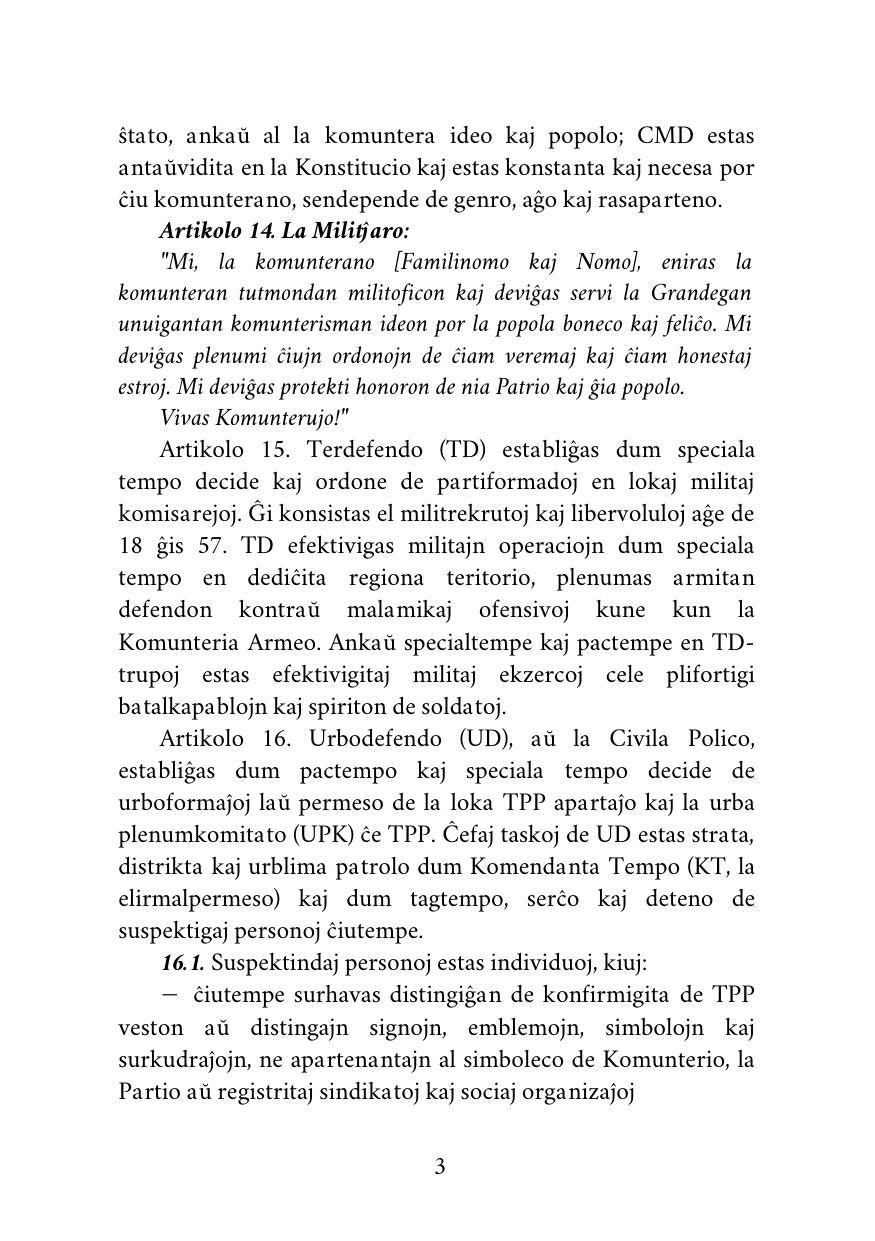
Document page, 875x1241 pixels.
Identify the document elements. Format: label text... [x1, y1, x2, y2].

text Vivas Komunterujo!" [118, 401, 756, 432]
text Artikolo 14. La Militĵaro: [118, 214, 756, 245]
text "Mi, la komunterano [Familinomo kaj Nomo], eniras la komunteran tutmondan militoficon kaj deviĝas servi la Grandegan unuigantan komunterisman ideon por la popola boneco kaj feliĉo. Mi deviĝas plenumi ĉiujn ordonojn de ĉiam veremaj kaj ĉiam honestaj estroj. Mi deviĝas protekti honoron de nia Patrio kaj ĝia popolo. [118, 245, 756, 401]
list ĉiutempe surhavas distingiĝan de konfirmigita de TPP veston aŭ distingajn signojn, emblemojn, simbolojn kaj surkudraĵojn, ne apartenantajn al simboleco de Komunterio, la Partio aŭ registritaj sindikatoj kaj sociaj organizaĵoj [118, 978, 756, 1106]
text Artikolo 16. Urbodefendo (UD), aŭ la Civila Polico, establiĝas dum pactempo kaj speciala tempo decide de urboformaĵoj laŭ permeso de la loka TPP apartaĵo kaj la urba plenumkomitato (UPK) ĉe TPP. Ĉefaj taskoj de UD estas strata, distrikta kaj urblima patrolo dum Komendanta Tempo (KT, la elirmalpermeso) kaj dum tagtempo, serĉo kaj deteno de suspektigaj personoj ĉiutempe. [118, 721, 756, 946]
text Artikolo 15. Terdefendo (TD) establiĝas dum speciala tempo decide kaj ordone de partiformadoj en lokaj militaj komisarejoj. Ĝi konsistas el militrekrutoj kaj libervoluloj aĝe de 18 ĝis 57. TD efektivigas militajn operaciojn dum speciala tempo en dediĉita regiona teritorio, plenumas armitan defendon kontraŭ malamikaj ofensivoj kune kun la Komunteria Armeo. Ankaŭ specialtempe kaj pactempe en TD-trupoj estas efektivigitaj militaj ekzercoj cele plifortigi batalkapablojn kaj spiriton de soldatoj. [118, 432, 756, 721]
text 16.1. Suspektindaj personoj estas individuoj, kiuj: [118, 946, 756, 978]
text ŝtato, ankaŭ al la komuntera ideo kaj popolo; CMD estas antaŭvidita en la Konstitucio kaj estas konstanta kaj necesa por ĉiu komunterano, sendepende de genro, aĝo kaj rasaparteno. [118, 118, 756, 214]
